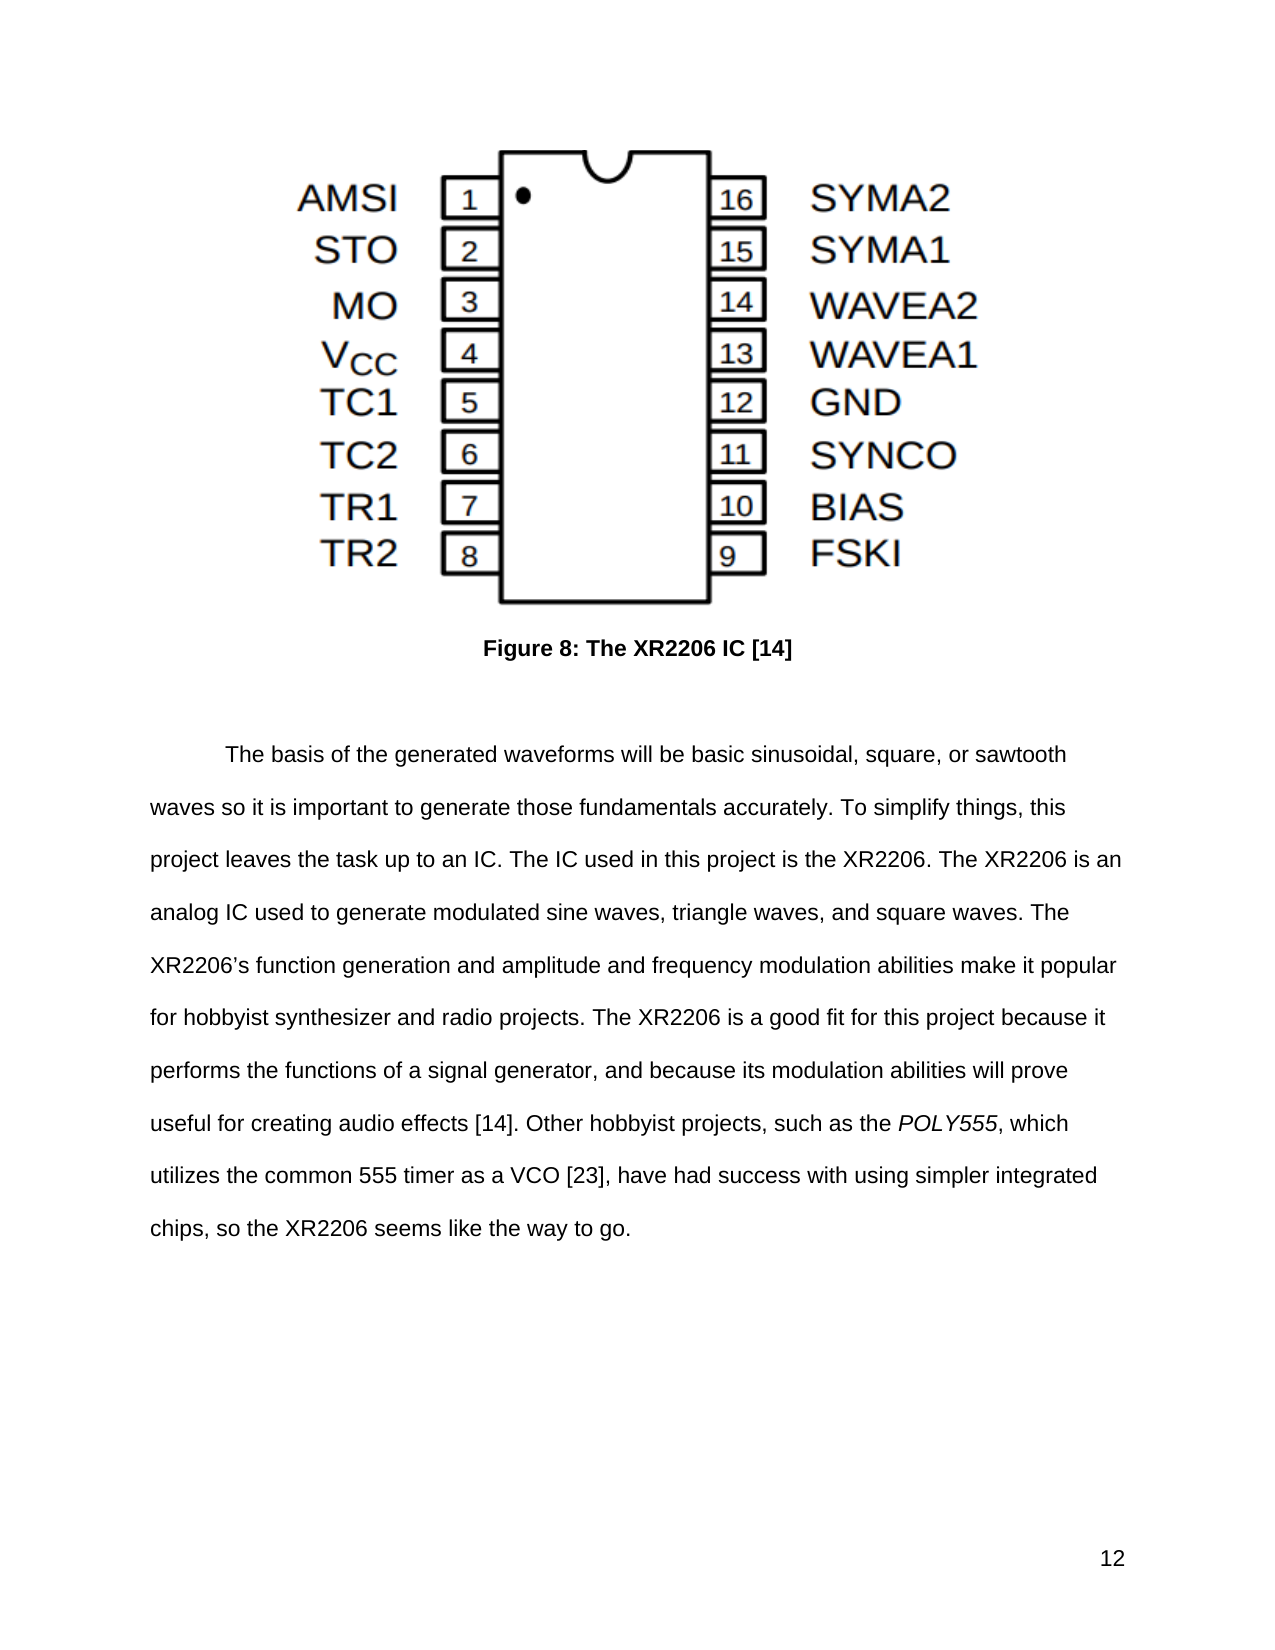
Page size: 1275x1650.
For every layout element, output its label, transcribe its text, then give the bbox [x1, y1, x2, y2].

text Figure 8: The XR2206 IC [14] [150, 635, 1125, 662]
picture [292, 150, 983, 609]
text The basis of the generated waveforms will be basic sinusoidal, square, or sawtooth waves so it is important to generate those fundamentals accurately. To simplify things, this project leaves the task up to an IC. The IC used in this project is the XR2206. The XR2206 is an analog IC used to generate modulated sine waves, triangle waves, and square waves. The XR2206’s function generation and amplitude and frequency modulation abilities make it popular for hobbyist synthesizer and radio projects. The XR2206 is a good fit for this project because it performs the functions of a signal generator, and because its modulation abilities will prove useful for creating audio effects [14]. Other hobbyist projects, such as the POLY555, which utilizes the common 555 timer as a VCO [23], have had success with using simpler integrated chips, so the XR2206 seems like the way to go. [150, 741, 1125, 1242]
